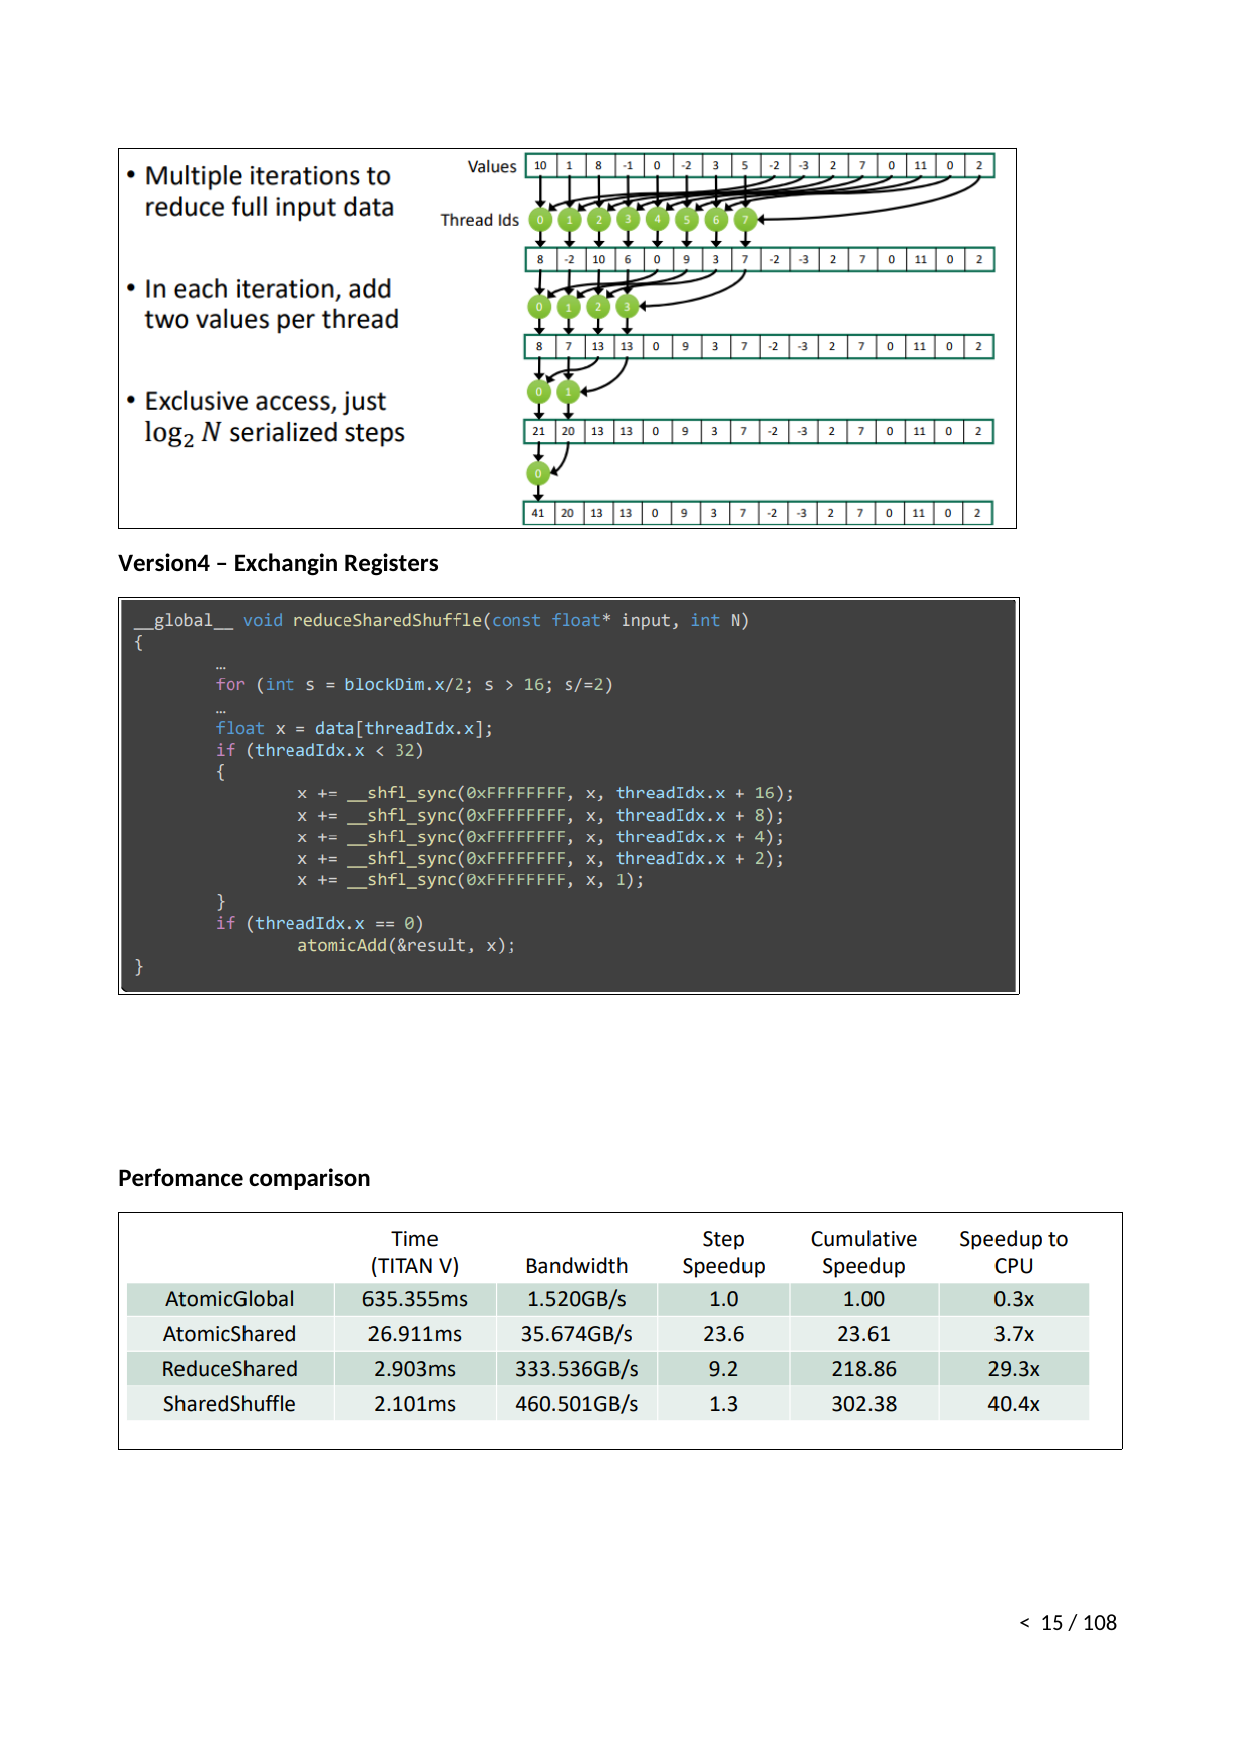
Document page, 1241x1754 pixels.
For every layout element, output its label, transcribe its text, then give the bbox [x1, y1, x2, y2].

picture [121, 600, 1016, 992]
picture [121, 1214, 1119, 1447]
picture [121, 150, 1013, 526]
text Perfomance comparison [118, 1162, 1122, 1193]
text Version4 – Exchangin Registers [118, 547, 1122, 578]
